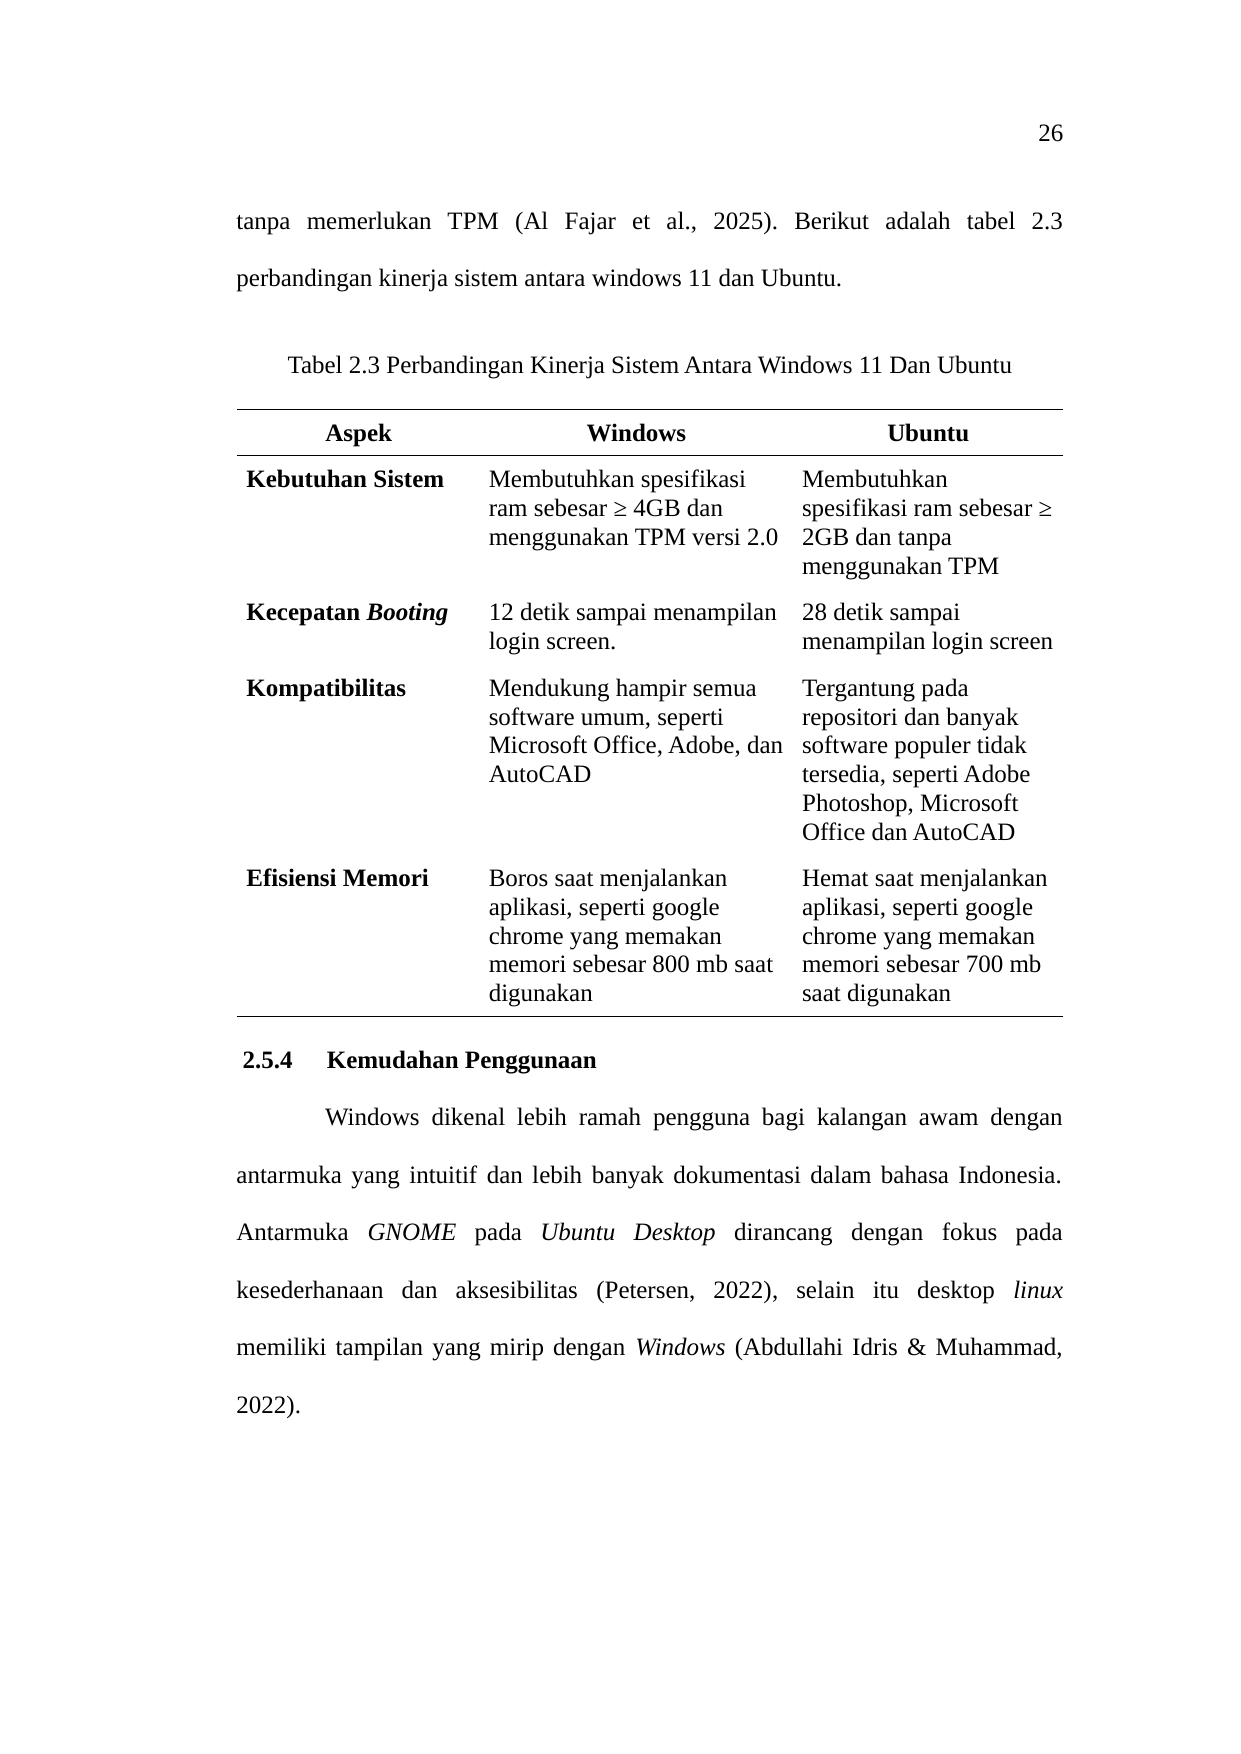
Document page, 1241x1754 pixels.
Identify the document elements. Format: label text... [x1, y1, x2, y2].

table_cell Boros saat menjalankan aplikasi, seperti google chrome yang memakan memori sebesar 800 mb saat digunakan [480, 854, 793, 1016]
table_cell Hemat saat menjalankan aplikasi, seperti google chrome yang memakan memori sebesar 700 mb saat digunakan [793, 854, 1063, 1016]
table_cell 12 detik sampai menampilan login screen. [480, 589, 793, 664]
table_cell Kompatibilitas [237, 664, 479, 854]
table_cell Mendukung hampir semua software umum, seperti Microsoft Office, Adobe, dan AutoCAD [480, 664, 793, 854]
table_cell Efisiensi Memori [237, 854, 479, 1016]
table_cell Membutuhkan spesifikasi ram sebesar ≥ 2GB dan tanpa menggunakan TPM [793, 456, 1063, 588]
table_header Ubuntu [793, 410, 1063, 455]
text tanpa memerlukan TPM (Al Fajar et al., 2025). Berikut adalah tabel 2.3 perbandingan kinerja sistem antara windows 11 dan Ubuntu. [236, 206, 1063, 292]
table_header Windows [480, 410, 793, 455]
table_cell 28 detik sampai menampilan login screen [793, 589, 1063, 664]
text Windows dikenal lebih ramah pengguna bagi kalangan awam dengan antarmuka yang intuitif dan lebih banyak dokumentasi dalam bahasa Indonesia. Antarmuka GNOME pada Ubuntu Desktop dirancang dengan fokus pada kesederhanaan dan aksesibilitas (Petersen, 2022), selain itu desktop linux memiliki tampilan yang mirip dengan Windows (Abdullahi Idris & Muhammad, 2022). [236, 1102, 1063, 1418]
table_header Aspek [237, 410, 479, 455]
table_cell Kebutuhan Sistem [237, 456, 479, 588]
subtitle Kemudahan Penggunaan [236, 1045, 1063, 1073]
table_cell Membutuhkan spesifikasi ram sebesar ≥ 4GB dan menggunakan TPM versi 2.0 [480, 456, 793, 588]
table_cell Kecepatan Booting [237, 589, 479, 664]
table_cell Tergantung pada repositori dan banyak software populer tidak tersedia, seperti Adobe Photoshop, Microsoft Office dan AutoCAD [793, 664, 1063, 854]
text Tabel 2.3 Perbandingan kinerja sistem antara windows 11 dan Ubuntu [236, 350, 1063, 379]
